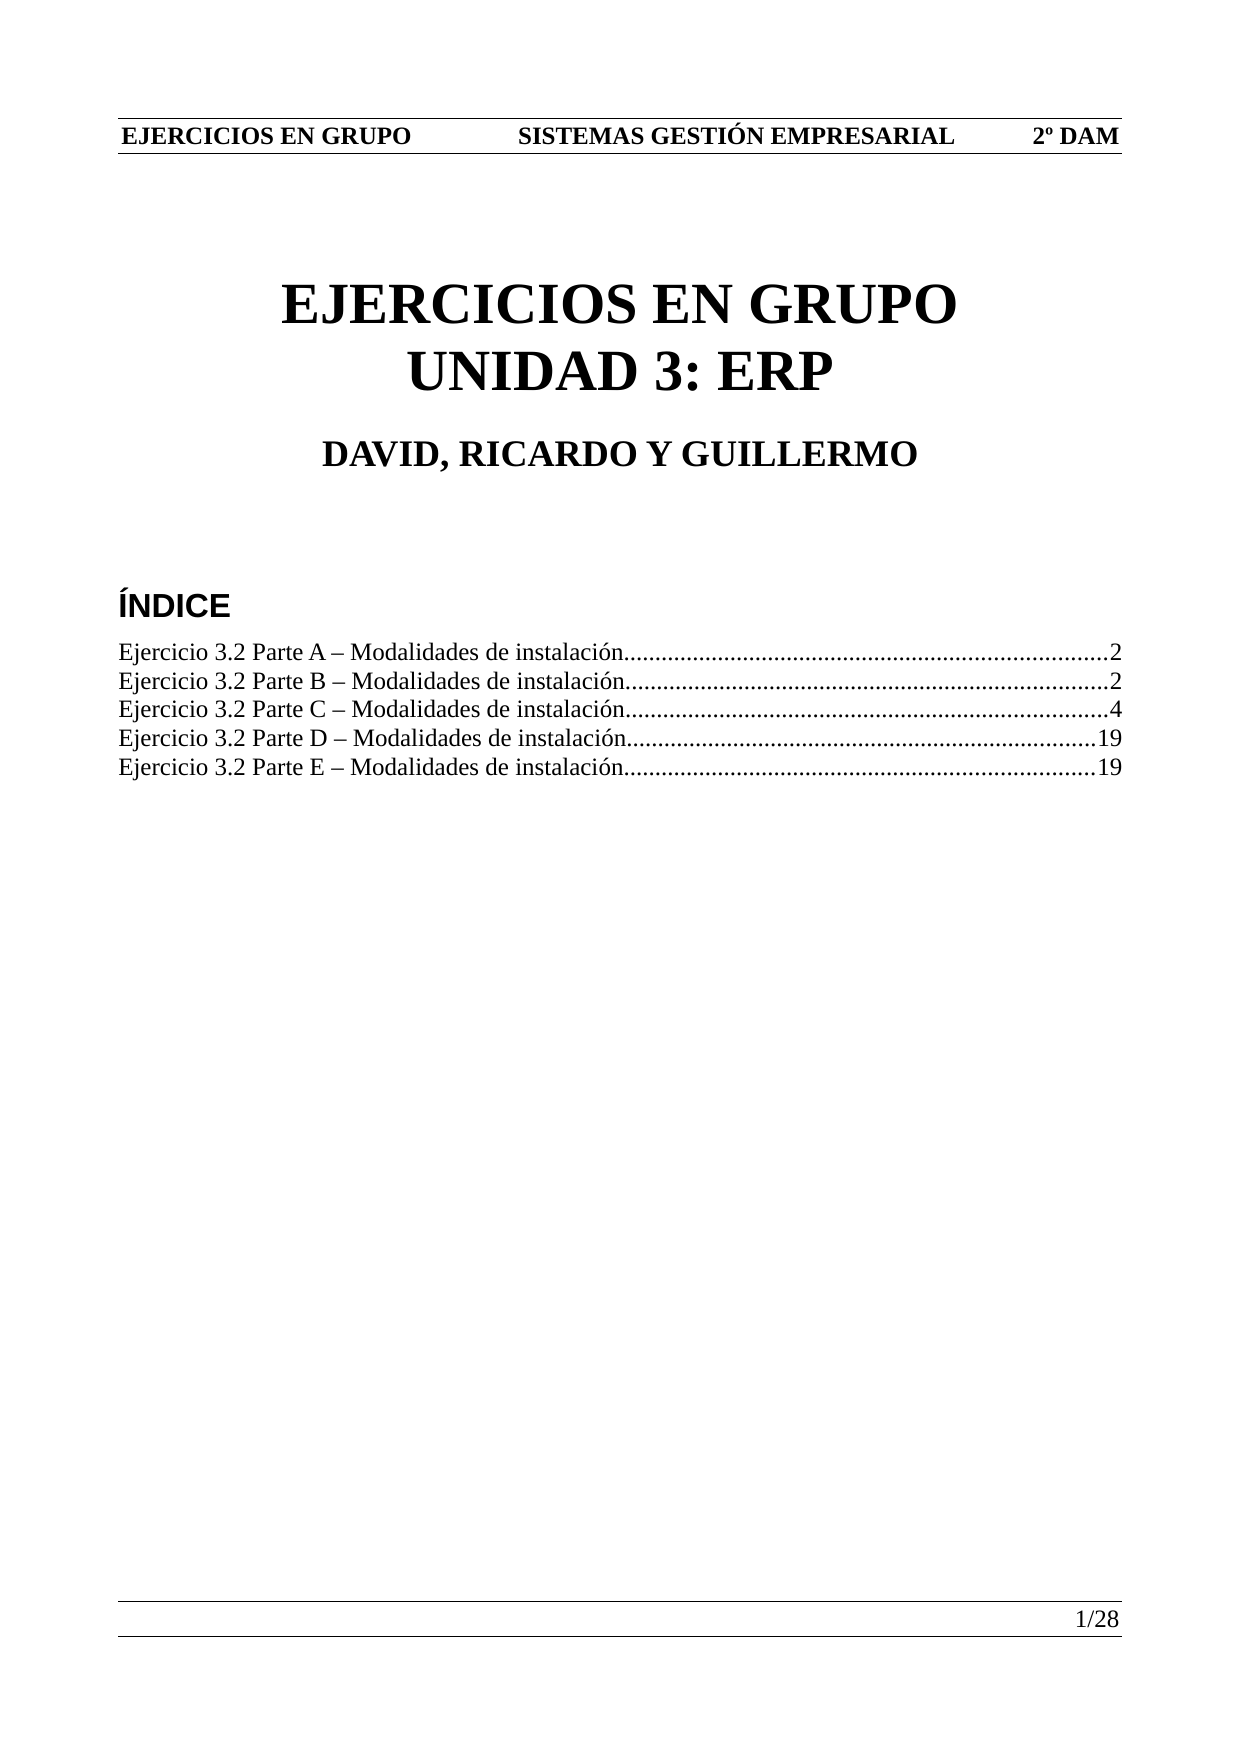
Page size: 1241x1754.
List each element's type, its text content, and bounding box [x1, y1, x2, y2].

text EJERCICIOS EN GRUPO [118, 269, 1122, 336]
subtitle ÍNDICE [118, 586, 1122, 624]
text Ejercicio 3.2 Parte E – Modalidades de instalación 19 [118, 752, 1122, 781]
text Ejercicio 3.2 Parte B – Modalidades de instalación. 2 [118, 666, 1122, 694]
text UNIDAD 3: ERP [118, 336, 1122, 403]
text Ejercicio 3.2 Parte D – Modalidades de instalación 19 [118, 723, 1122, 752]
text Ejercicio 3.2 Parte A – Modalidades de instalación. 2 [118, 637, 1122, 666]
text DAVID, RICARDO Y GUILLERMO [118, 432, 1122, 475]
text Ejercicio 3.2 Parte C – Modalidades de instalación 4 [118, 694, 1122, 723]
